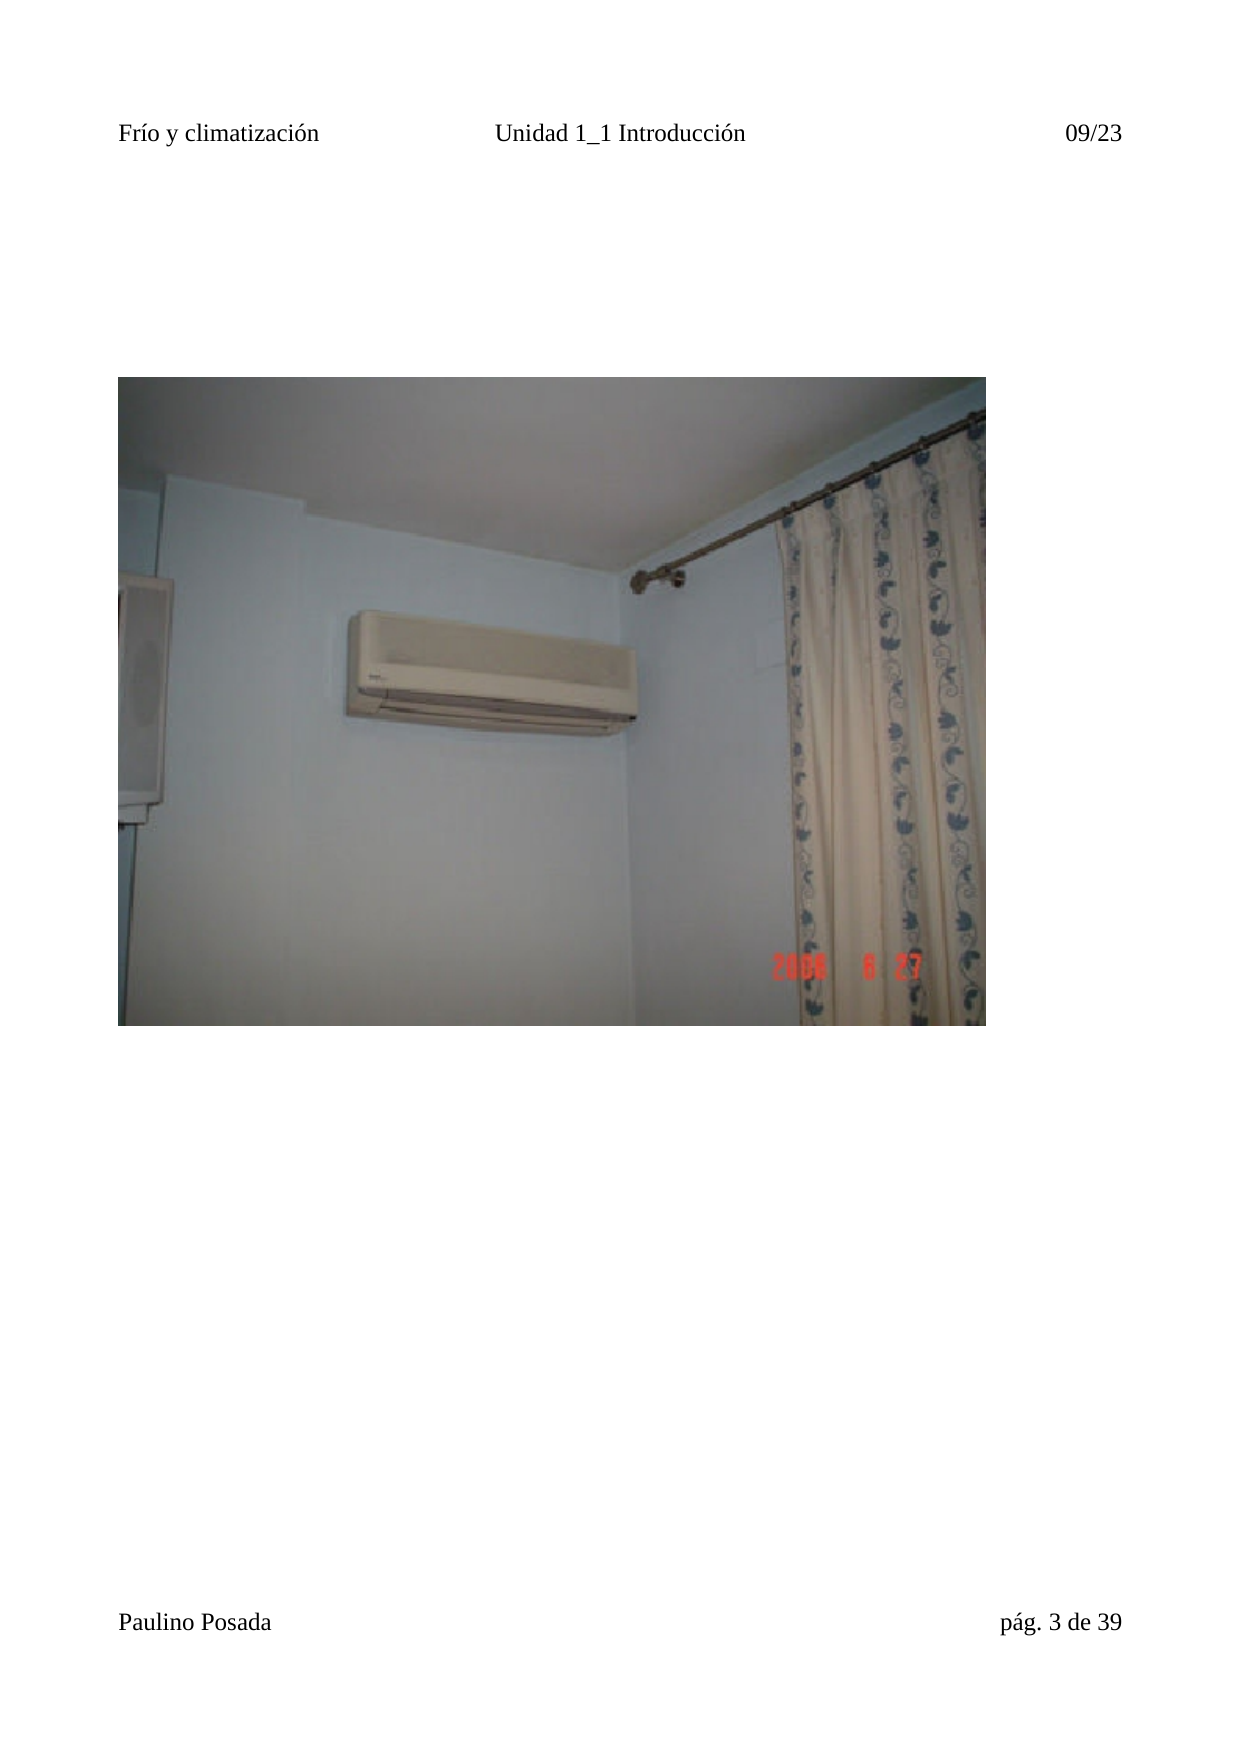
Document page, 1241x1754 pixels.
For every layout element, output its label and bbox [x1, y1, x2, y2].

picture [118, 377, 986, 1026]
